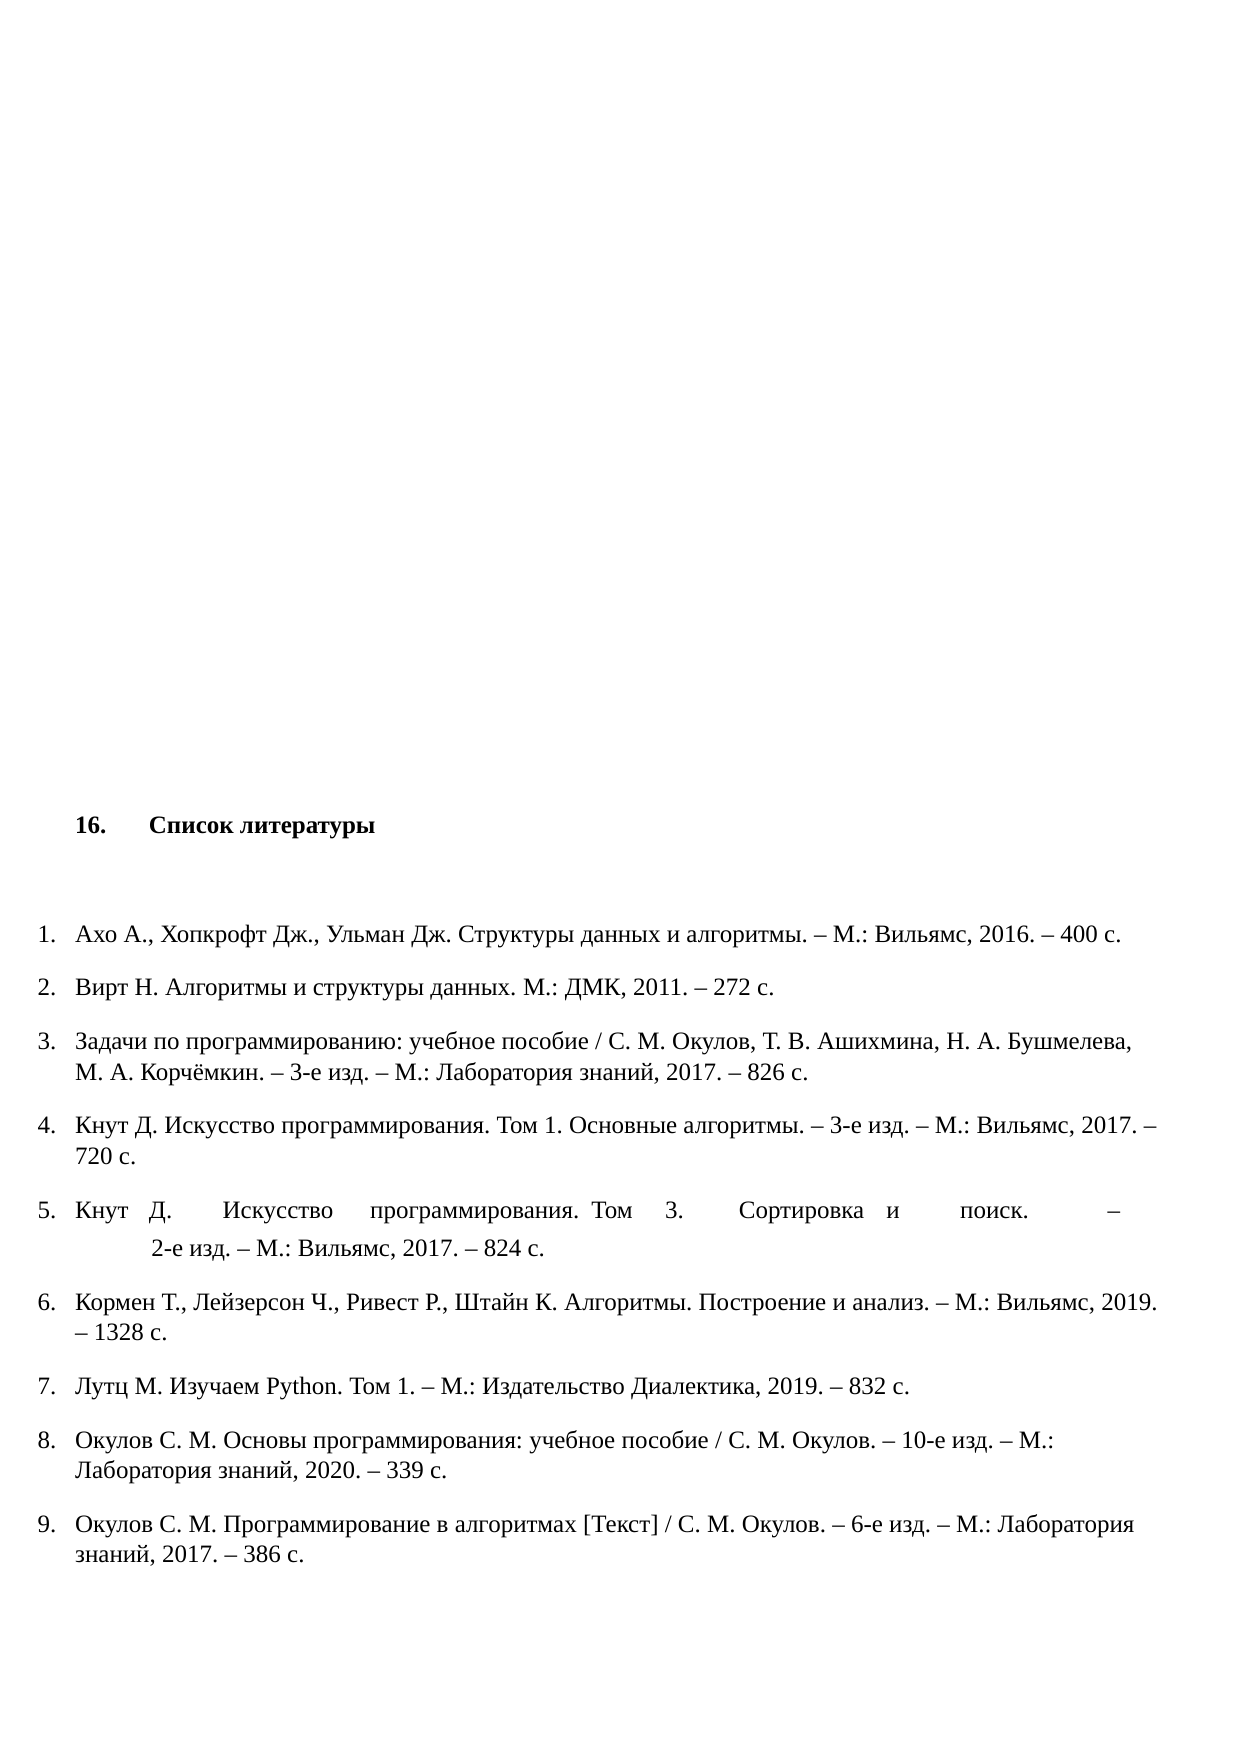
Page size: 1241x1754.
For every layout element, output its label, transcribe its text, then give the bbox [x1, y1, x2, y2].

list Ахо А., Хопкрофт Дж., Ульман Дж. Структуры данных и алгоритмы. – М.: Вильямс, 2016. – 400 с. [37, 919, 1166, 947]
list Окулов С. М. Основы программирования: учебное пособие / С. М. Окулов. – 10-е изд. – М.: Лаборатория знаний, 2020. – 339 с. [37, 1425, 1166, 1484]
list Кормен Т., Лейзерсон Ч., Ривест Р., Штайн К. Алгоритмы. Построение и анализ. – М.: Вильямс, 2019. – 1328 с. [37, 1287, 1166, 1346]
list Лутц М. Изучаем Python. Том 1. – М.: Издательство Диалектика, 2019. – 832 с. [37, 1371, 1166, 1400]
text 2-е изд. – М.: Вильямс, 2017. – 824 с. [151, 1233, 1166, 1262]
list Вирт Н. Алгоритмы и структуры данных. М.: ДМК, 2011. – 272 с. [37, 972, 1166, 1001]
list Задачи по программированию: учебное пособие / С. М. Окулов, Т. В. Ашихмина, Н. А. Бушмелева, М. А. Корчёмкин. – 3-е изд. – М.: Лаборатория знаний, 2017. – 826 с. [37, 1026, 1166, 1086]
list Кнут Д. Искусство программирования. Том 1. Основные алгоритмы. – 3-е изд. – М.: Вильямс, 2017. – 720 с. [37, 1111, 1166, 1170]
list Кнут Д. Искусство программирования. Том 3. Сортировка и поиск. – [37, 1195, 1166, 1224]
subtitle Список литературы [75, 810, 1165, 839]
list Окулов С. М. Программирование в алгоритмах [Текст] / С. М. Окулов. – 6-е изд. – М.: Лаборатория знаний, 2017. – 386 с. [37, 1509, 1166, 1568]
